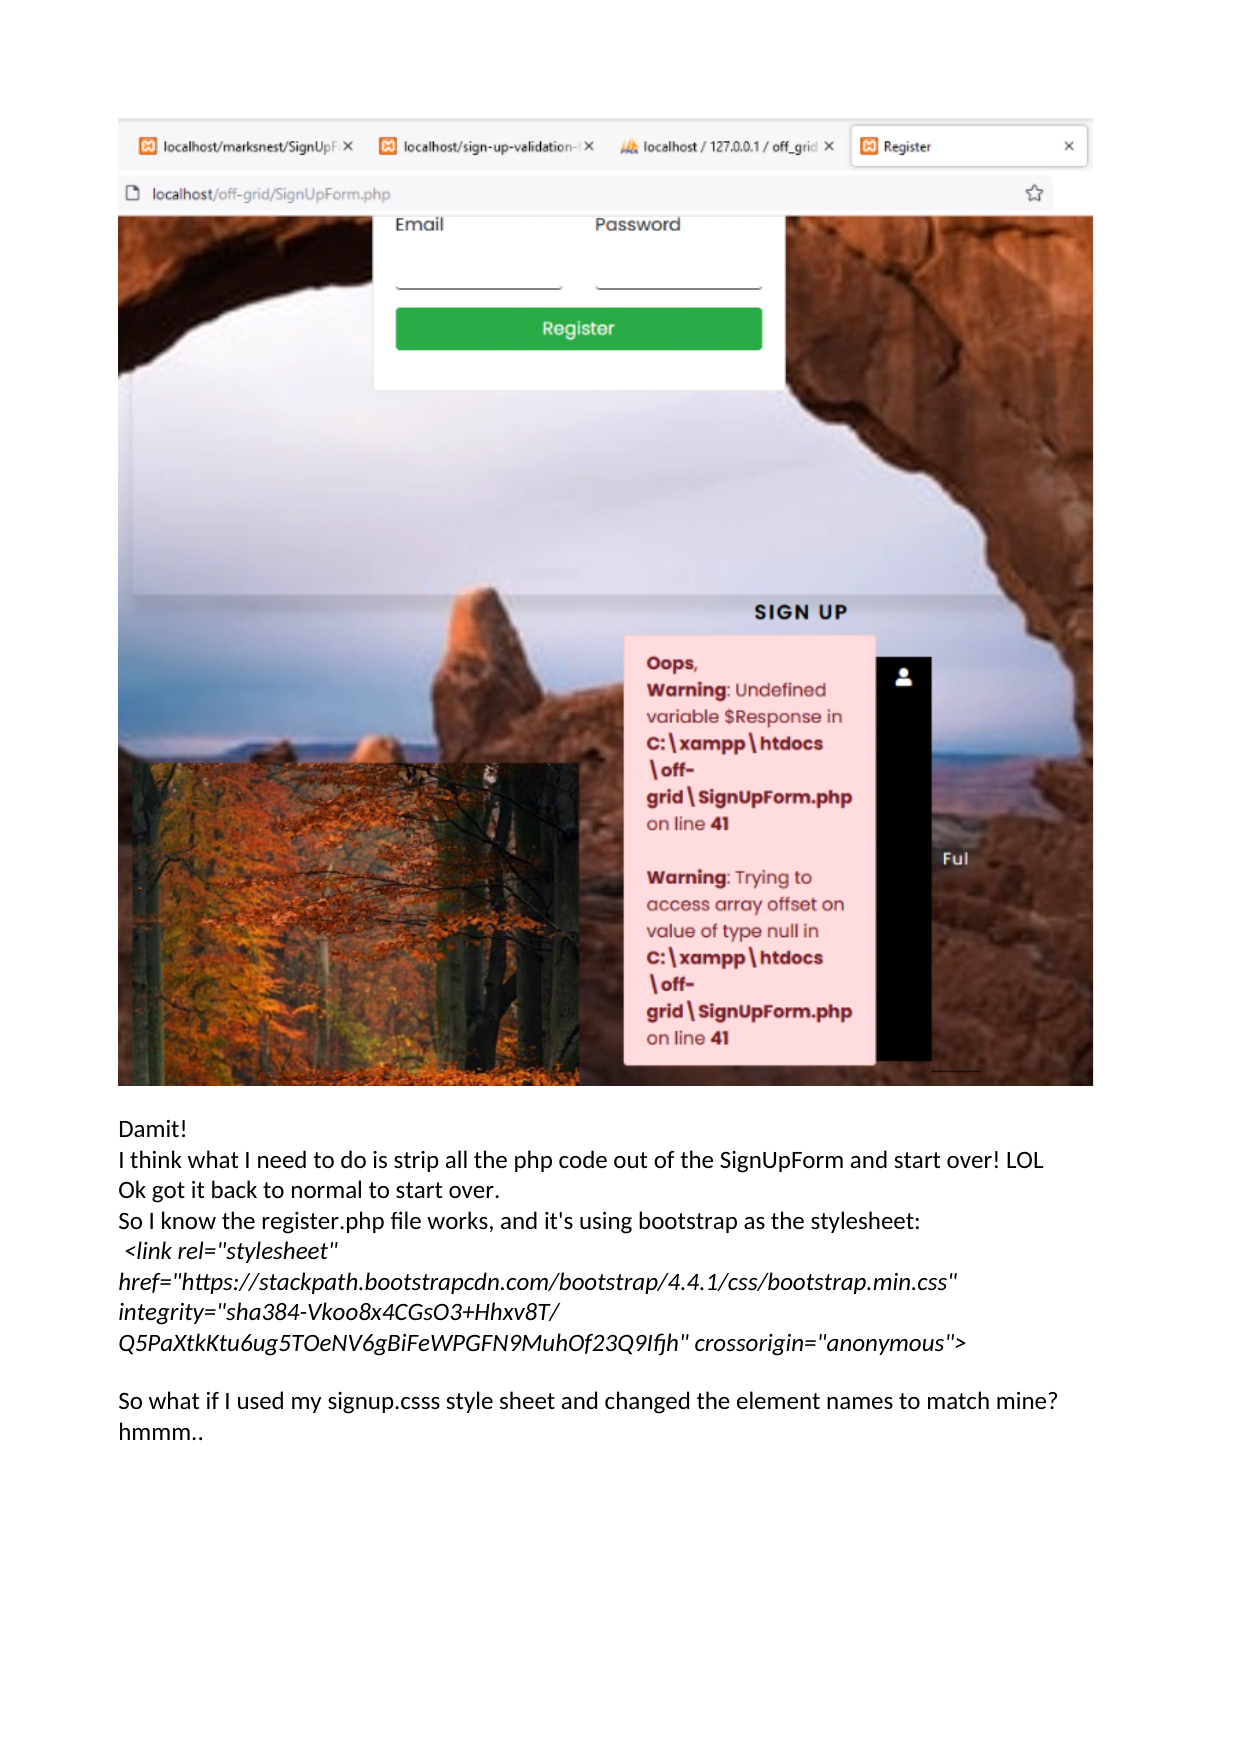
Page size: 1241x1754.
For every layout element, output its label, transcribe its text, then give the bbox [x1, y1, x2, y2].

text Ok got it back to normal to start over. [118, 1174, 1122, 1205]
text integrity="sha384-Vkoo8x4CGsO3+Hhxv8T/Q5PaXtkKtu6ug5TOeNV6gBiFeWPGFN9MuhOf23Q9Ifjh" crossorigin="anonymous"> [118, 1296, 1122, 1357]
text So I know the register.php file works, and it's using bootstrap as the stylesheet: [118, 1205, 1122, 1235]
text So what if I used my signup.csss style sheet and changed the element names to match mine? hmmm.. [118, 1386, 1122, 1447]
text Damit! [118, 1113, 1122, 1144]
text <link rel="stylesheet" href="https://stackpath.bootstrapcdn.com/bootstrap/4.4.1/css/bootstrap.min.css" [118, 1235, 1122, 1296]
text I think what I need to do is strip all the php code out of the SignUpForm and start over! LOL [118, 1144, 1122, 1174]
